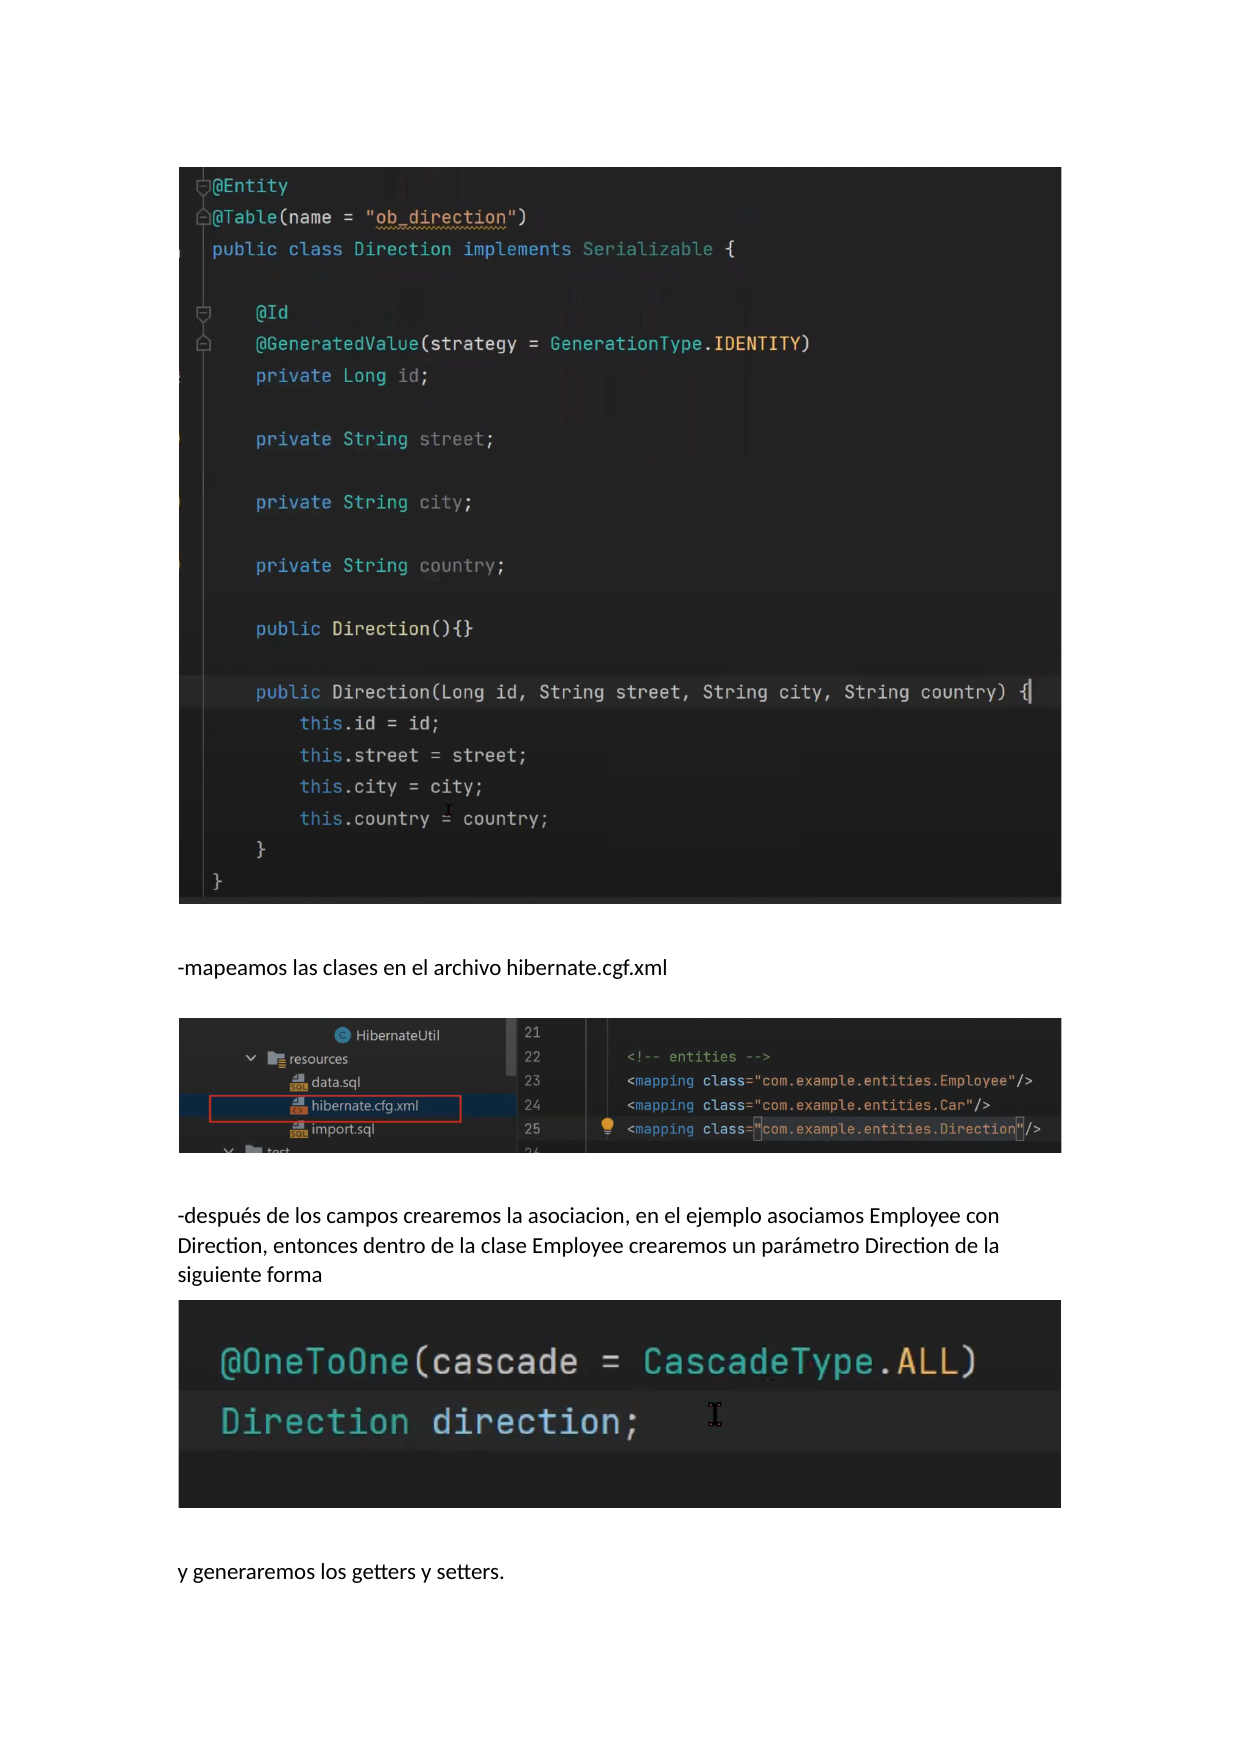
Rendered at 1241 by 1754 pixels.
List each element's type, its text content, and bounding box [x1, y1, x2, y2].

picture [179, 167, 1062, 904]
text -después de los campos crearemos la asociacion, en el ejemplo asociamos Employee con Direction, entonces dentro de la clase Employee crearemos un parámetro Direction de la siguiente forma [177, 1202, 1063, 1288]
picture [178, 1300, 1061, 1508]
text -mapeamos las clases en el archivo hibernate.cgf.xml [177, 953, 1063, 981]
text y generaremos los getters y setters. [177, 1557, 1063, 1585]
picture [179, 1018, 1062, 1153]
